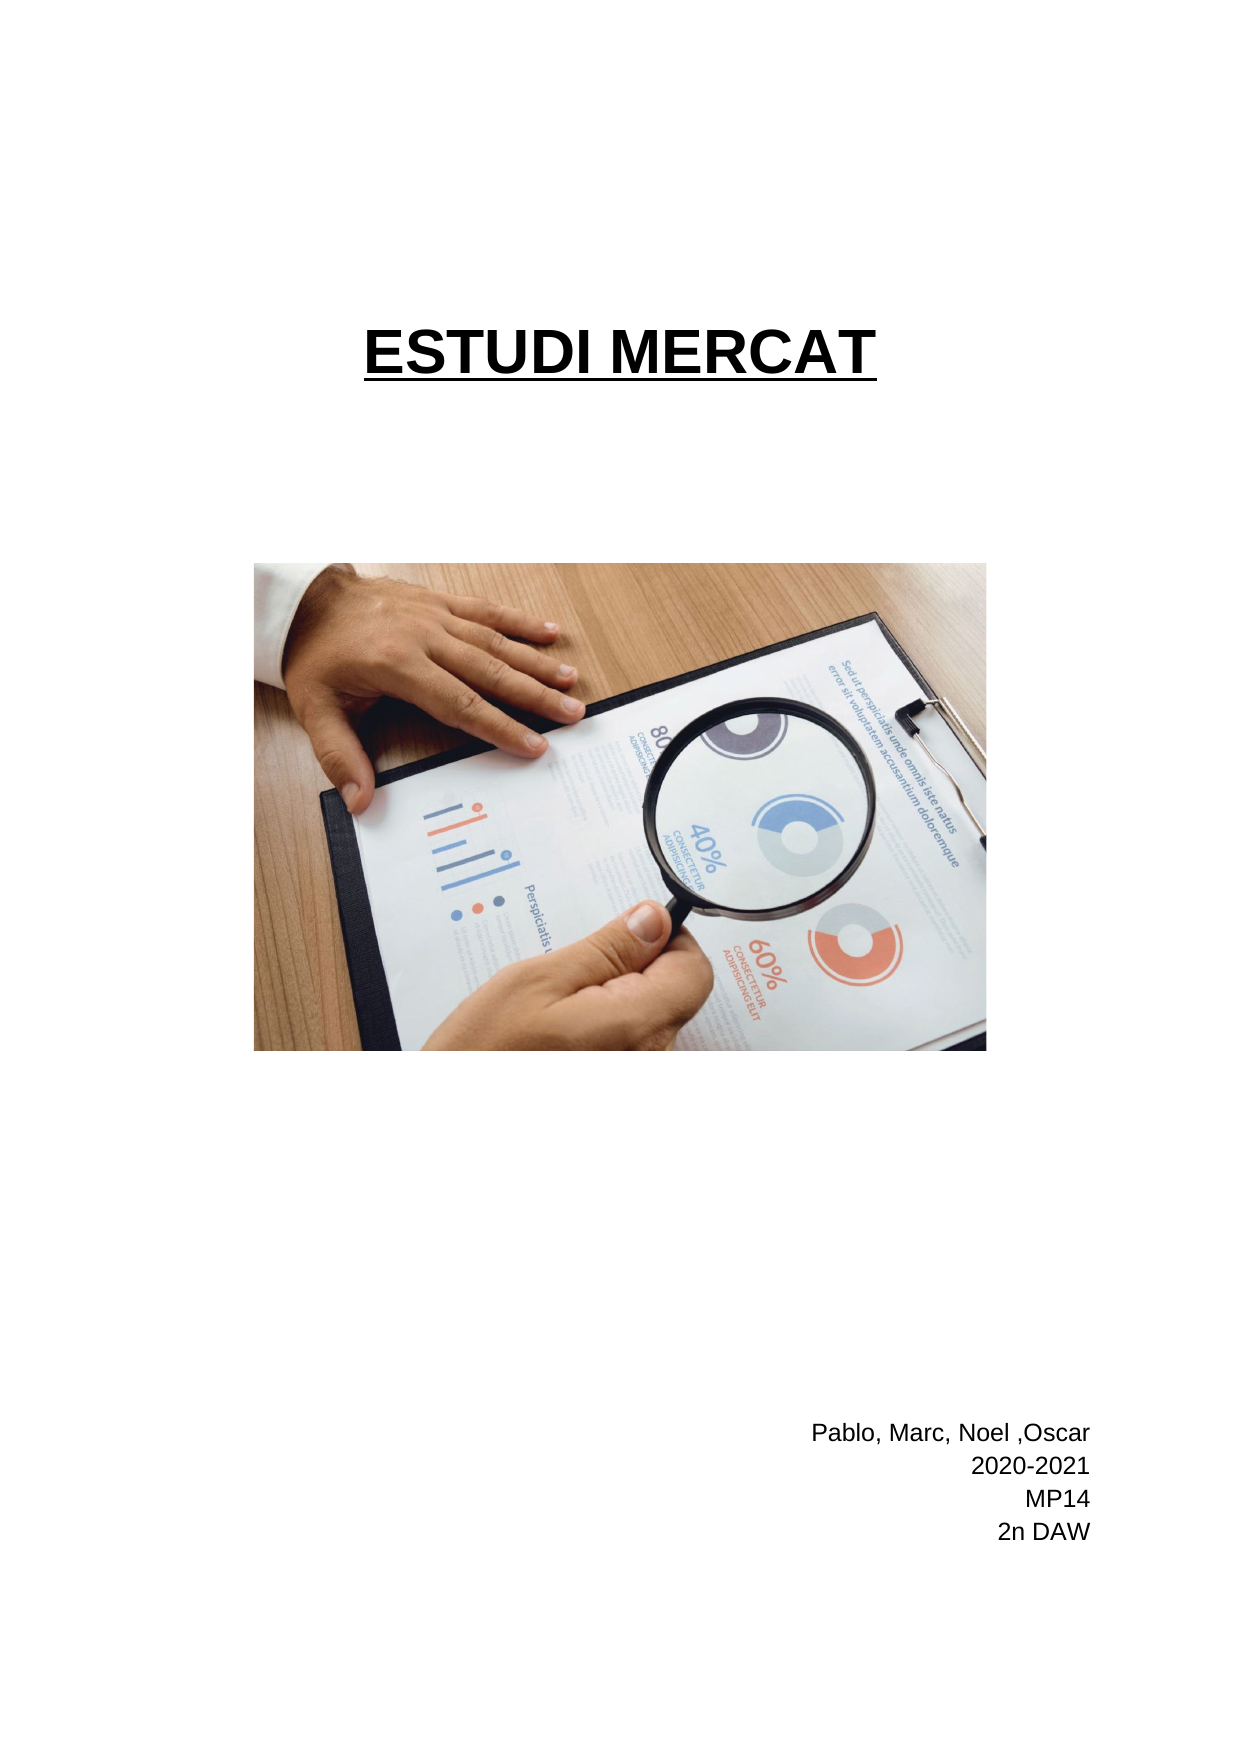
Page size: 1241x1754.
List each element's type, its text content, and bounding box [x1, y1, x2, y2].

text ESTUDI MERCAT [150, 315, 1090, 387]
text 2n DAW [150, 1517, 1090, 1546]
text 2020-2021 [150, 1451, 1090, 1480]
picture [253, 563, 987, 1051]
text Pablo, Marc, Noel ,Oscar [150, 1418, 1090, 1447]
text MP14 [150, 1484, 1090, 1513]
